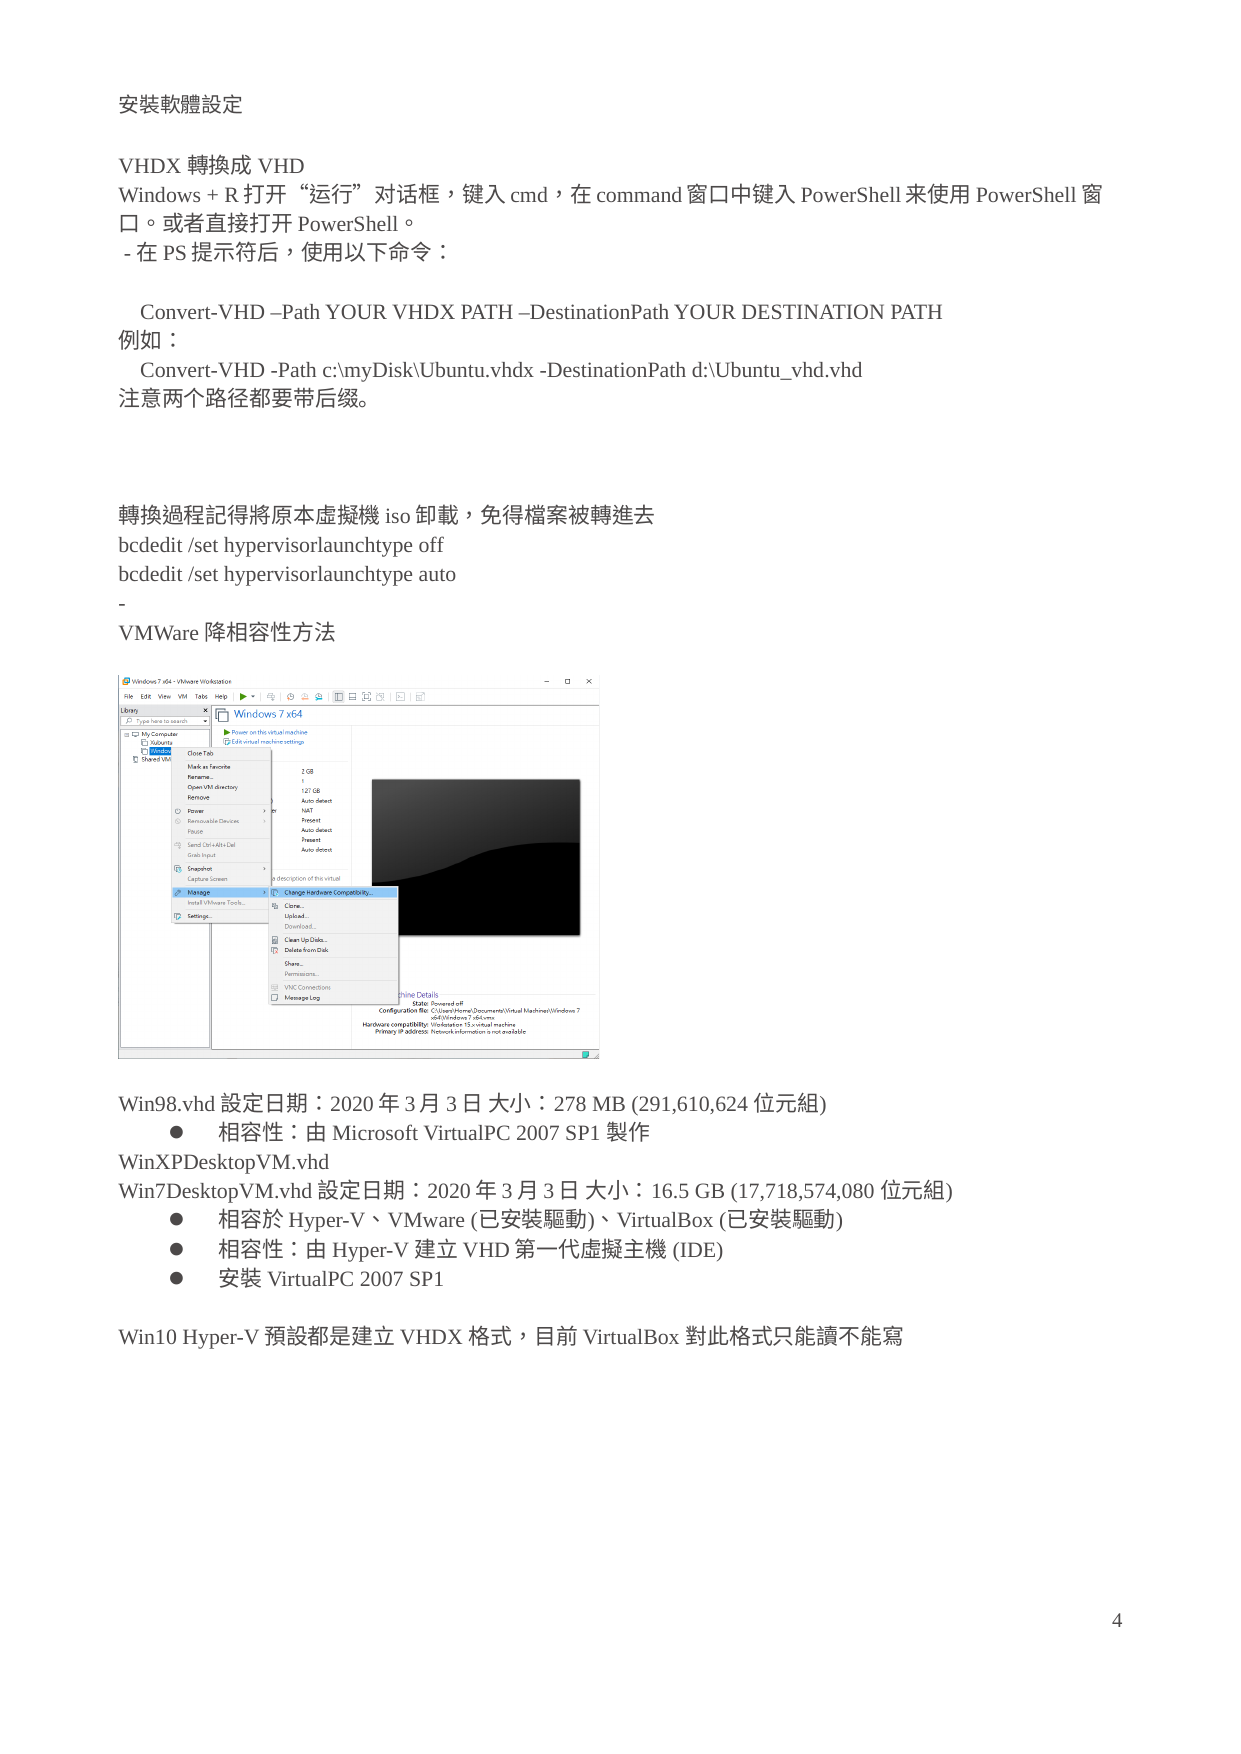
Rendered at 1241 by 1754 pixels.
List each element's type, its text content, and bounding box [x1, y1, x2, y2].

text - 在PS提示符后，使用以下命令： [118, 237, 1122, 267]
list 相容性：由Microsoft VirtualPC 2007 SP1 製作 [168, 1117, 1122, 1146]
text Win7DesktopVM.vhd 設定日期：2020年3月3日 大小：16.5 GB (17,718,574,080 位元組) [118, 1175, 1122, 1204]
text 注意两个路径都要带后缀。 [118, 383, 1122, 412]
text - [118, 587, 1122, 617]
text Win98.vhd 設定日期：2020年3月3日 大小：278 MB (291,610,624 位元組) [118, 1088, 1122, 1117]
list 安裝 VirtualPC 2007 SP1 [168, 1263, 1122, 1292]
text Windows + R打开“运行”对话框，键入cmd，在command窗口中键入PowerShell来使用PowerShell窗口。或者直接打开PowerShell。 [118, 179, 1122, 237]
text bcdedit /set hypervisorlaunchtype off [118, 529, 1122, 558]
text Convert-VHD -Path c:\myDisk\Ubuntu.vhdx -DestinationPath d:\Ubuntu_vhd.vhd [118, 354, 1122, 383]
text 轉換過程記得將原本虛擬機iso卸載，免得檔案被轉進去 [118, 500, 1122, 529]
list 相容於Hyper-V、VMware (已安裝驅動)、VirtualBox (已安裝驅動) [168, 1204, 1122, 1234]
text bcdedit /set hypervisorlaunchtype auto [118, 558, 1122, 587]
text VMWare 降相容性方法 [118, 617, 1122, 646]
text Convert-VHD –Path YOUR VHDX PATH –DestinationPath YOUR DESTINATION PATH [118, 296, 1122, 325]
text Win10 Hyper-V預設都是建立VHDX 格式，目前 VirtualBox 對此格式只能讀不能寫 [118, 1321, 1122, 1350]
text VHDX 轉換成 VHD [118, 150, 1122, 179]
text 例如： [118, 325, 1122, 354]
text WinXPDesktopVM.vhd [118, 1146, 1122, 1175]
list 相容性：由Hyper-V 建立VHD第一代虛擬主機 (IDE) [168, 1234, 1122, 1263]
